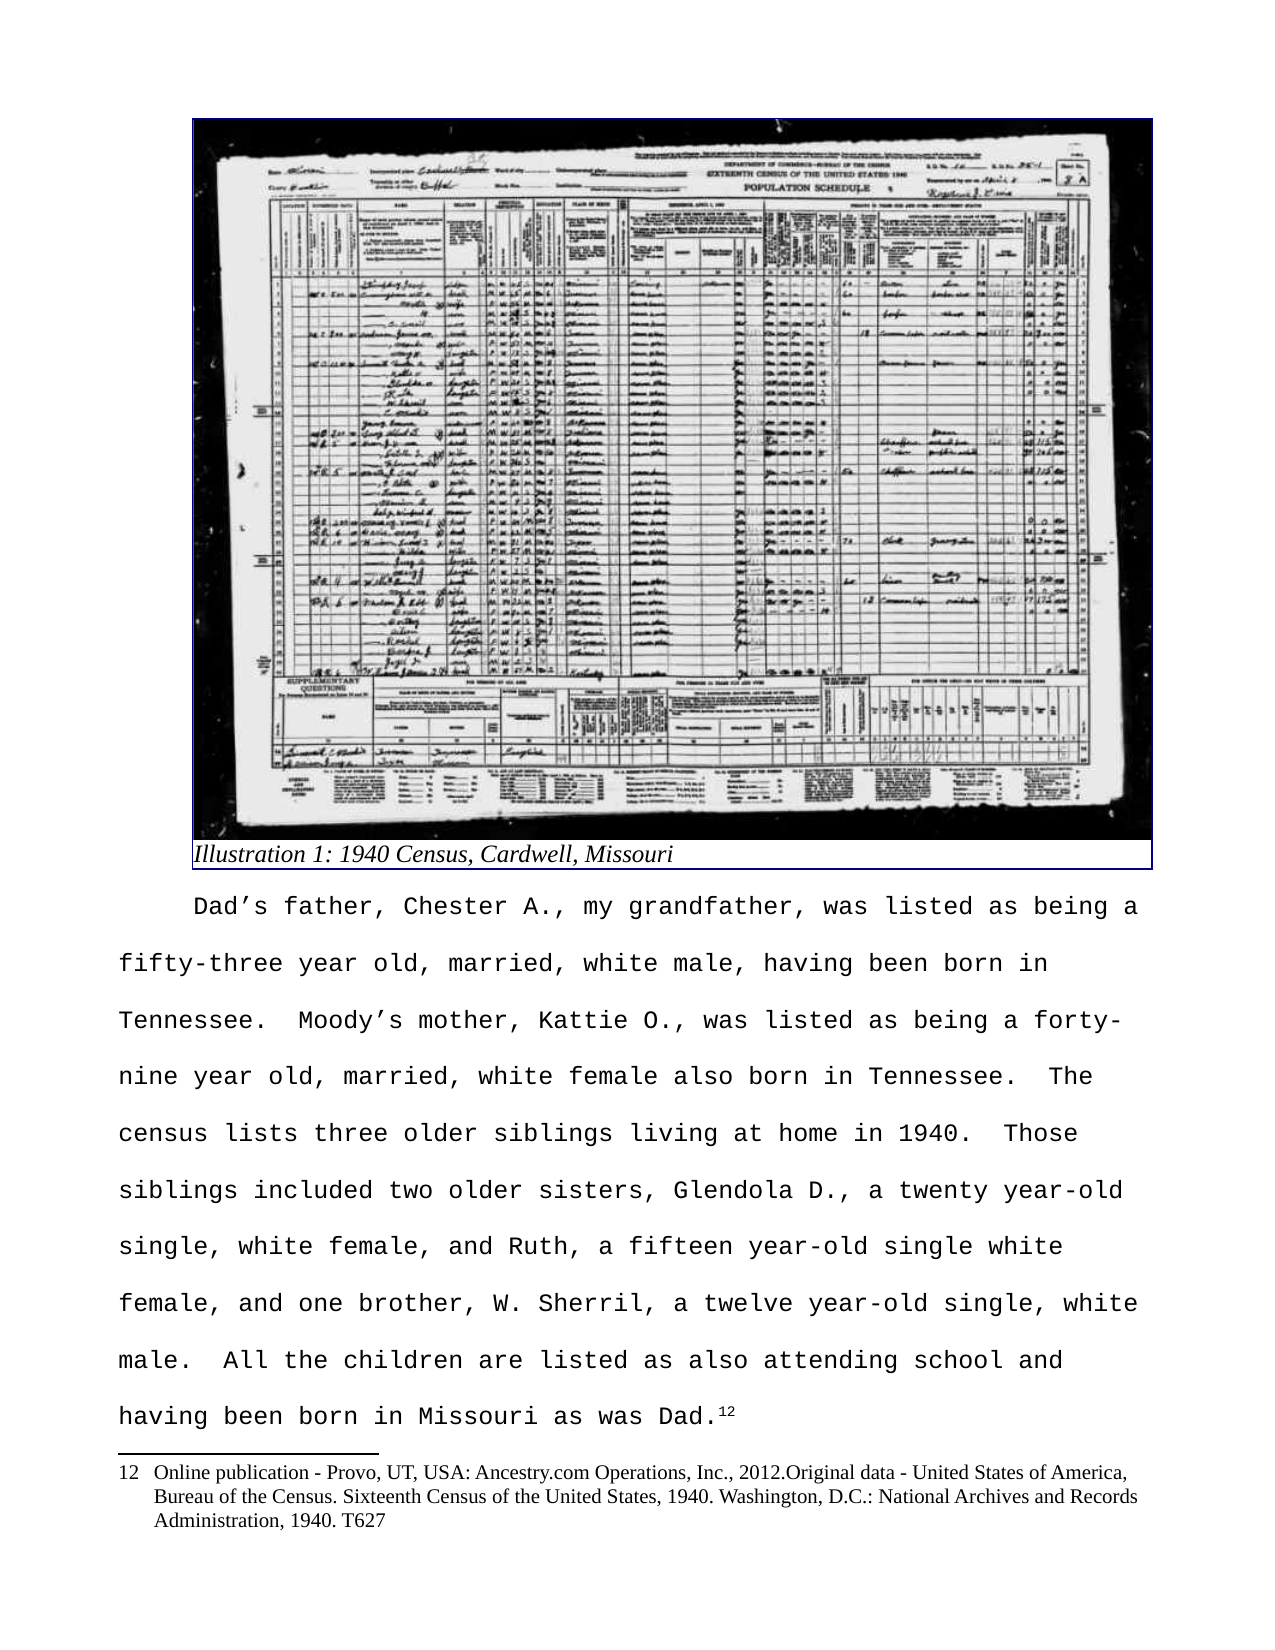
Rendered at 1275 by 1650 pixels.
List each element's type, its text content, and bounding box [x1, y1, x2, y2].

text Online publication - Provo, UT, USA: Ancestry.com Operations, Inc., 2012.Original data - United States of America, Bureau of the Census. Sixteenth Census of the United States, 1940. Washington, D.C.: National Archives and Records Administration, 1940. T627 [118, 1460, 1157, 1532]
list Illustration 1: 1940 Census, Cardwell, Missouri [193, 840, 1151, 868]
text Dad’s father, Chester A., my grandfather, was listed as being a fifty-three year old, married, white male, having been born in Tennessee. Moody’s mother, Kattie O., was listed as being a forty-nine year old, married, white female also born in Tennessee. The census lists three older siblings living at home in 1940. Those siblings included two older sisters, Glendola D., a twenty year-old single, white female, and Ruth, a fifteen year-old single white female, and one brother, W. Sherril, a twelve year-old single, white male. All the children are listed as also attending school and having been born in Missouri as was Dad. [118, 894, 1157, 1432]
picture [193, 119, 1152, 840]
